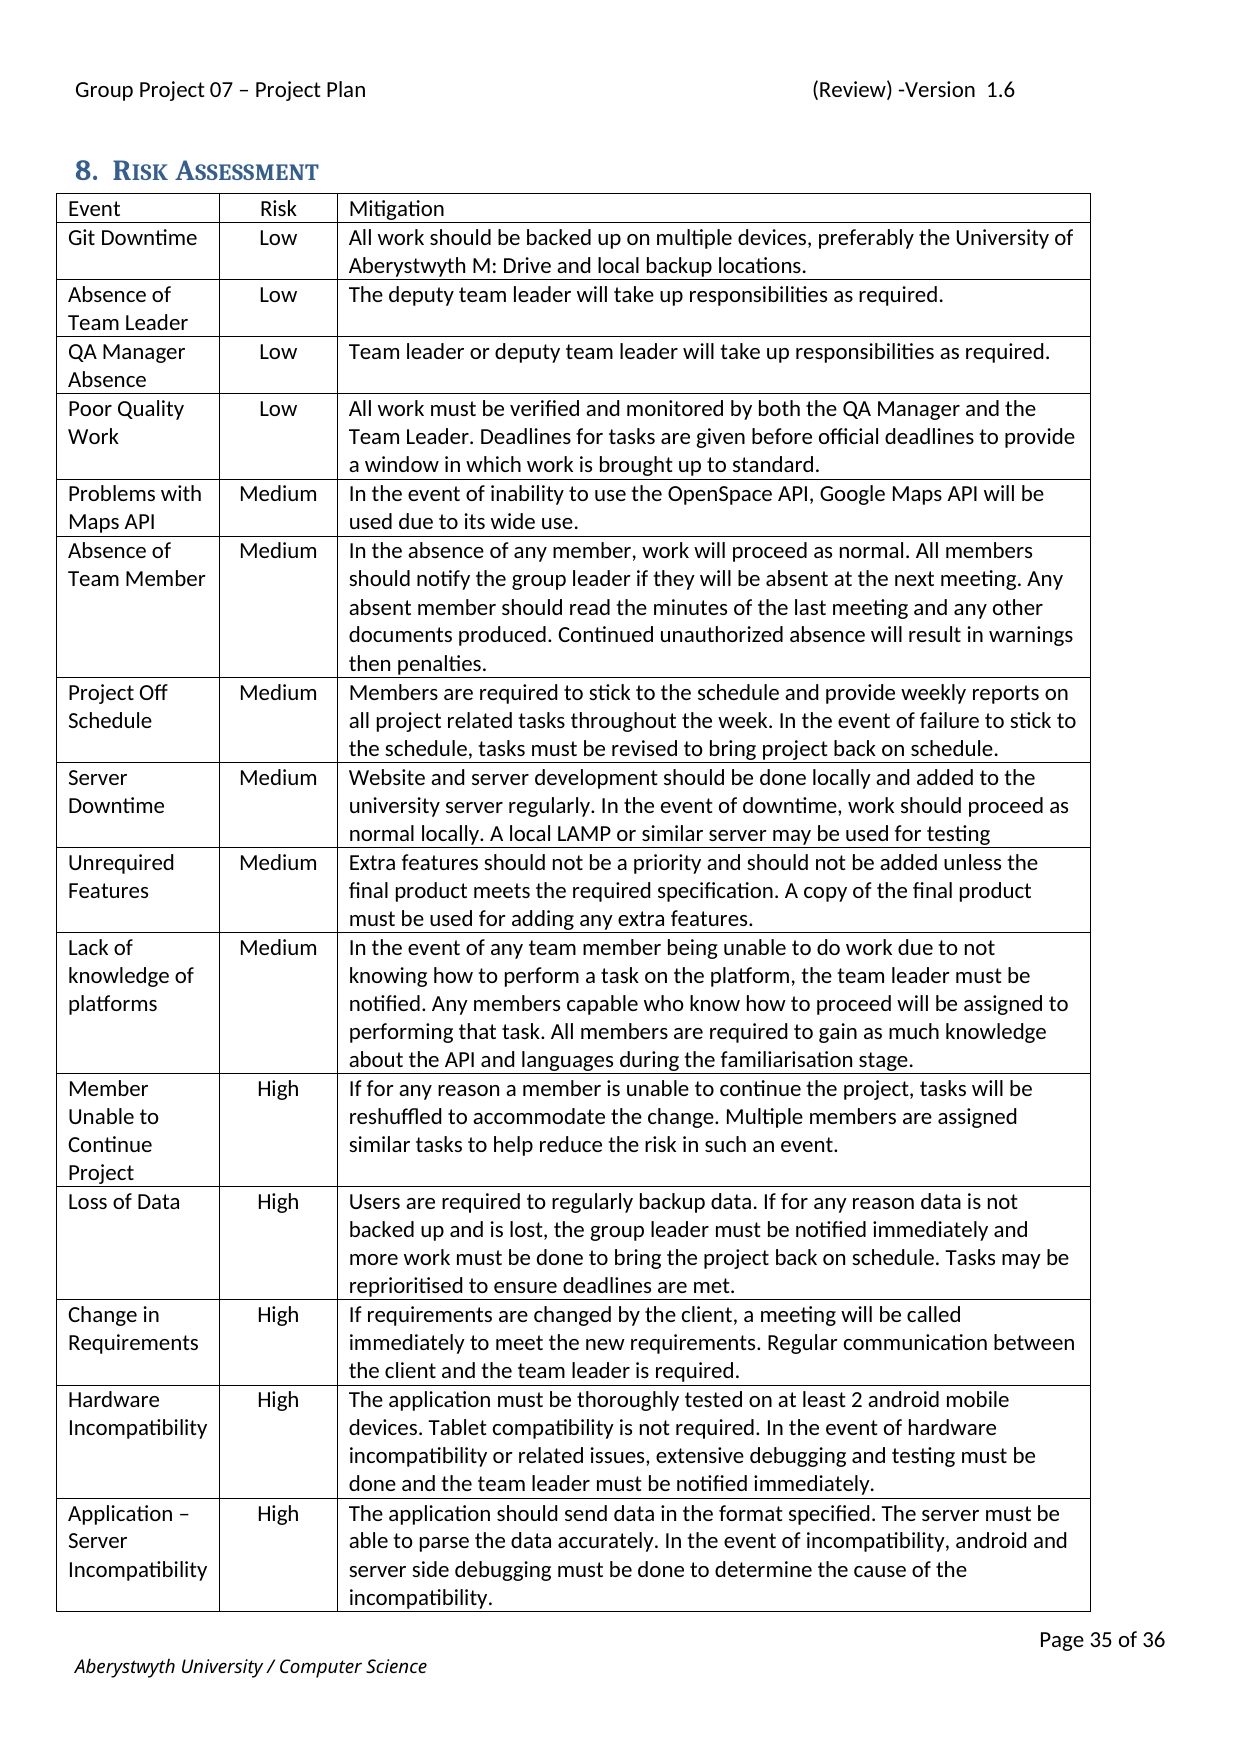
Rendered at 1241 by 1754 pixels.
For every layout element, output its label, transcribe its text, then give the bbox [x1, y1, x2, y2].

table_cell In the event of inability to use the OpenSpace API, Google Maps API will be used due to its wide use. [338, 480, 1090, 536]
table_cell Git Downtime [57, 223, 219, 279]
table_cell Members are required to stick to the schedule and provide weekly reports on all project related tasks throughout the week. In the event of failure to stick to the schedule, tasks must be revised to bring project back on schedule. [338, 678, 1090, 762]
table_cell Medium [220, 480, 337, 536]
table_cell All work should be backed up on multiple devices, preferably the University of Aberystwyth M: Drive and local backup locations. [338, 223, 1090, 279]
subtitle Risk Assessment [75, 154, 1165, 188]
table_cell Medium [220, 848, 337, 932]
table_cell Extra features should not be a priority and should not be added unless the final product meets the required specification. A copy of the final product must be used for adding any extra features. [338, 848, 1090, 932]
table_cell Change in Requirements [57, 1300, 219, 1384]
table_header Event [57, 194, 219, 222]
table_cell Lack of knowledge of platforms [57, 933, 219, 1073]
table_cell Application – Server Incompatibility [57, 1499, 219, 1611]
table_cell Team leader or deputy team leader will take up responsibilities as required. [338, 337, 1090, 393]
table_cell Medium [220, 933, 337, 1073]
table_cell Medium [220, 678, 337, 762]
table_cell QA Manager Absence [57, 337, 219, 393]
table_cell In the event of any team member being unable to do work due to not knowing how to perform a task on the platform, the team leader must be notified. Any members capable who know how to proceed will be assigned to performing that task. All members are required to gain as much knowledge about the API and languages during the familiarisation stage. [338, 933, 1090, 1073]
table_cell If for any reason a member is unable to continue the project, tasks will be reshuffled to accommodate the change. Multiple members are assigned similar tasks to help reduce the risk in such an event. [338, 1074, 1090, 1186]
table_cell If requirements are changed by the client, a meeting will be called immediately to meet the new requirements. Regular communication between the client and the team leader is required. [338, 1300, 1090, 1384]
table_cell High [220, 1074, 337, 1186]
table_cell Medium [220, 763, 337, 847]
table_header Mitigation [338, 194, 1090, 222]
table_cell The application should send data in the format specified. The server must be able to parse the data accurately. In the event of incompatibility, android and server side debugging must be done to determine the cause of the incompatibility. [338, 1499, 1090, 1611]
table_cell In the absence of any member, work will proceed as normal. All members should notify the group leader if they will be absent at the next meeting. Any absent member should read the minutes of the last meeting and any other documents produced. Continued unauthorized absence will result in warnings then penalties. [338, 537, 1090, 677]
table_cell Low [220, 280, 337, 336]
table_cell High [220, 1499, 337, 1611]
table_cell Users are required to regularly backup data. If for any reason data is not backed up and is lost, the group leader must be notified immediately and more work must be done to bring the project back on schedule. Tasks may be reprioritised to ensure deadlines are met. [338, 1187, 1090, 1299]
table_cell Hardware Incompatibility [57, 1386, 219, 1498]
table_cell Medium [220, 537, 337, 677]
table_cell Poor Quality Work [57, 394, 219, 478]
table_cell Problems with Maps API [57, 480, 219, 536]
table_cell High [220, 1386, 337, 1498]
table_cell Absence of Team Leader [57, 280, 219, 336]
table_header Risk [220, 194, 337, 222]
table_cell Low [220, 223, 337, 279]
table_cell The application must be thoroughly tested on at least 2 android mobile devices. Tablet compatibility is not required. In the event of hardware incompatibility or related issues, extensive debugging and testing must be done and the team leader must be notified immediately. [338, 1386, 1090, 1498]
table_cell Server Downtime [57, 763, 219, 847]
table_cell Unrequired Features [57, 848, 219, 932]
table_cell Low [220, 337, 337, 393]
table_cell Project Off Schedule [57, 678, 219, 762]
table_cell Loss of Data [57, 1187, 219, 1299]
table_cell Member Unable to Continue Project [57, 1074, 219, 1186]
table_cell Low [220, 394, 337, 478]
table_cell Absence of Team Member [57, 537, 219, 677]
table_cell The deputy team leader will take up responsibilities as required. [338, 280, 1090, 336]
table_cell High [220, 1300, 337, 1384]
table_cell High [220, 1187, 337, 1299]
table_cell Website and server development should be done locally and added to the university server regularly. In the event of downtime, work should proceed as normal locally. A local LAMP or similar server may be used for testing [338, 763, 1090, 847]
table_cell All work must be verified and monitored by both the QA Manager and the Team Leader. Deadlines for tasks are given before official deadlines to provide a window in which work is brought up to standard. [338, 394, 1090, 478]
